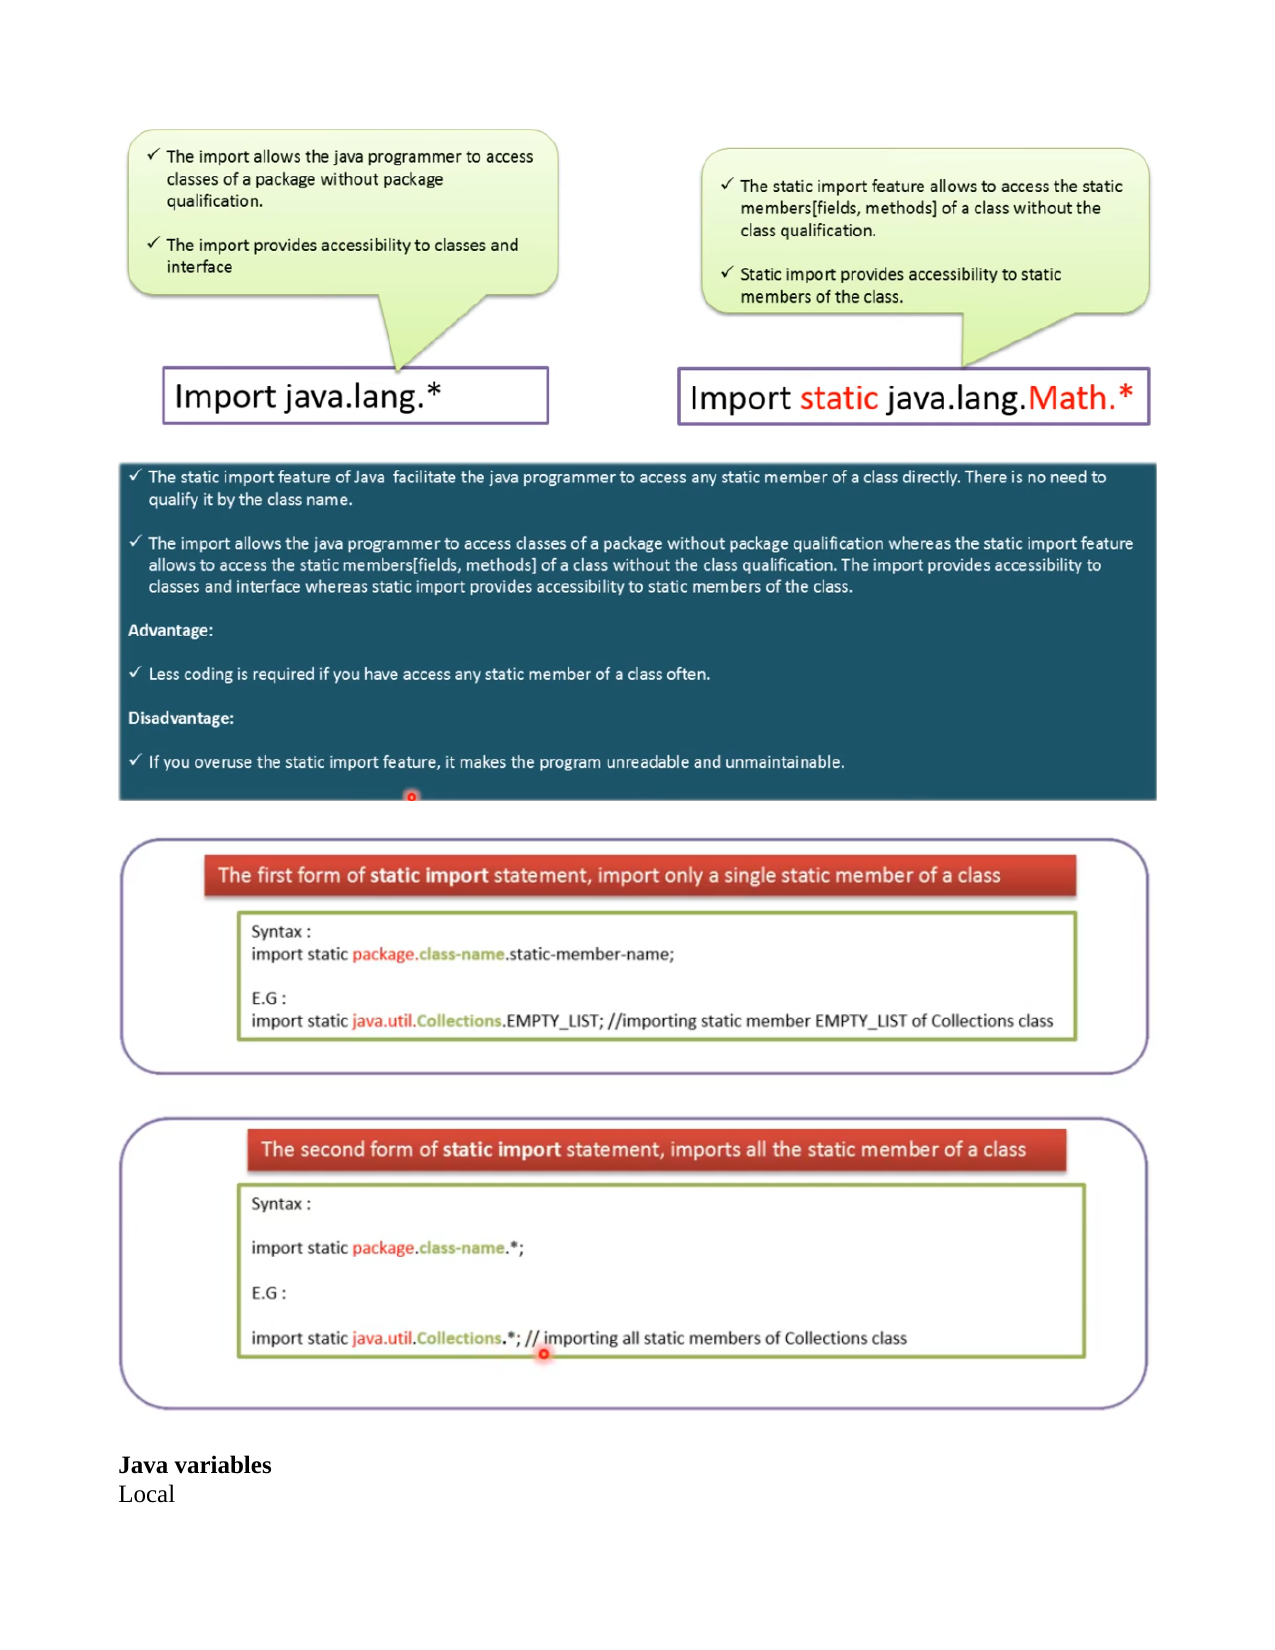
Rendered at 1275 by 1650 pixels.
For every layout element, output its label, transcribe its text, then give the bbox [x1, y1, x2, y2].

picture [118, 461, 1157, 801]
picture [118, 118, 1157, 433]
text Java variables [118, 1450, 1157, 1479]
text Local [118, 1479, 1157, 1508]
picture [118, 828, 1157, 1422]
